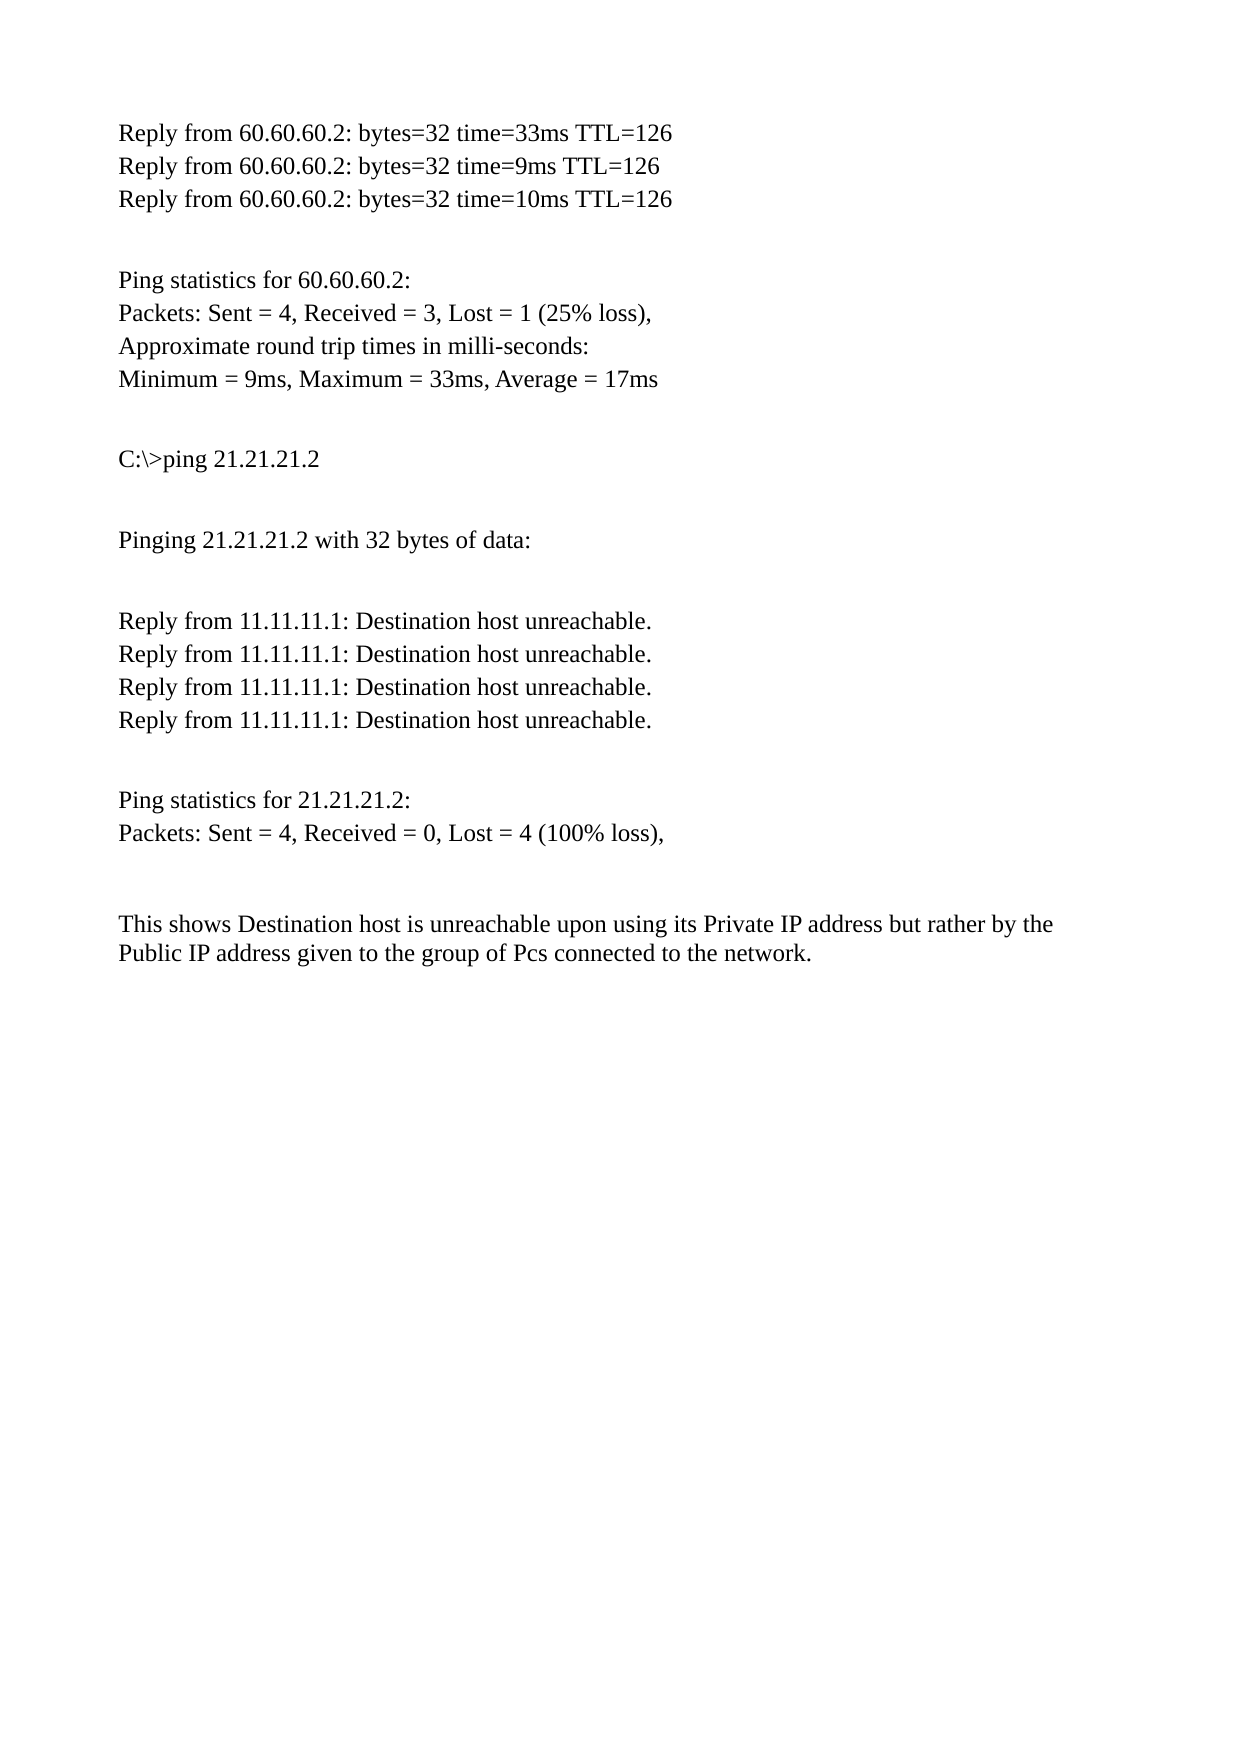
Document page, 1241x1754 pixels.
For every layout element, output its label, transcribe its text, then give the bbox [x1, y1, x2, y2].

text Reply from 60.60.60.2: bytes=32 time=10ms TTL=126 [118, 184, 1122, 213]
text This shows Destination host is unreachable upon using its Private IP address but rather by the Public IP address given to the group of Pcs connected to the network. [118, 851, 1122, 966]
text Reply from 11.11.11.1: Destination host unreachable. [118, 672, 1122, 701]
text Packets: Sent = 4, Received = 3, Lost = 1 (25% loss), [118, 298, 1122, 327]
text Packets: Sent = 4, Received = 0, Lost = 4 (100% loss), [118, 818, 1122, 847]
text Reply from 60.60.60.2: bytes=32 time=33ms TTL=126 [118, 118, 1122, 147]
text Reply from 11.11.11.1: Destination host unreachable. [118, 606, 1122, 634]
text C:\>ping 21.21.21.2 [118, 444, 1122, 473]
text Minimum = 9ms, Maximum = 33ms, Average = 17ms [118, 364, 1122, 393]
text Ping statistics for 60.60.60.2: [118, 265, 1122, 293]
text Pinging 21.21.21.2 with 32 bytes of data: [118, 525, 1122, 554]
text Approximate round trip times in milli-seconds: [118, 331, 1122, 359]
text Reply from 60.60.60.2: bytes=32 time=9ms TTL=126 [118, 151, 1122, 180]
text Reply from 11.11.11.1: Destination host unreachable. [118, 705, 1122, 733]
text Ping statistics for 21.21.21.2: [118, 785, 1122, 814]
text Reply from 11.11.11.1: Destination host unreachable. [118, 639, 1122, 667]
